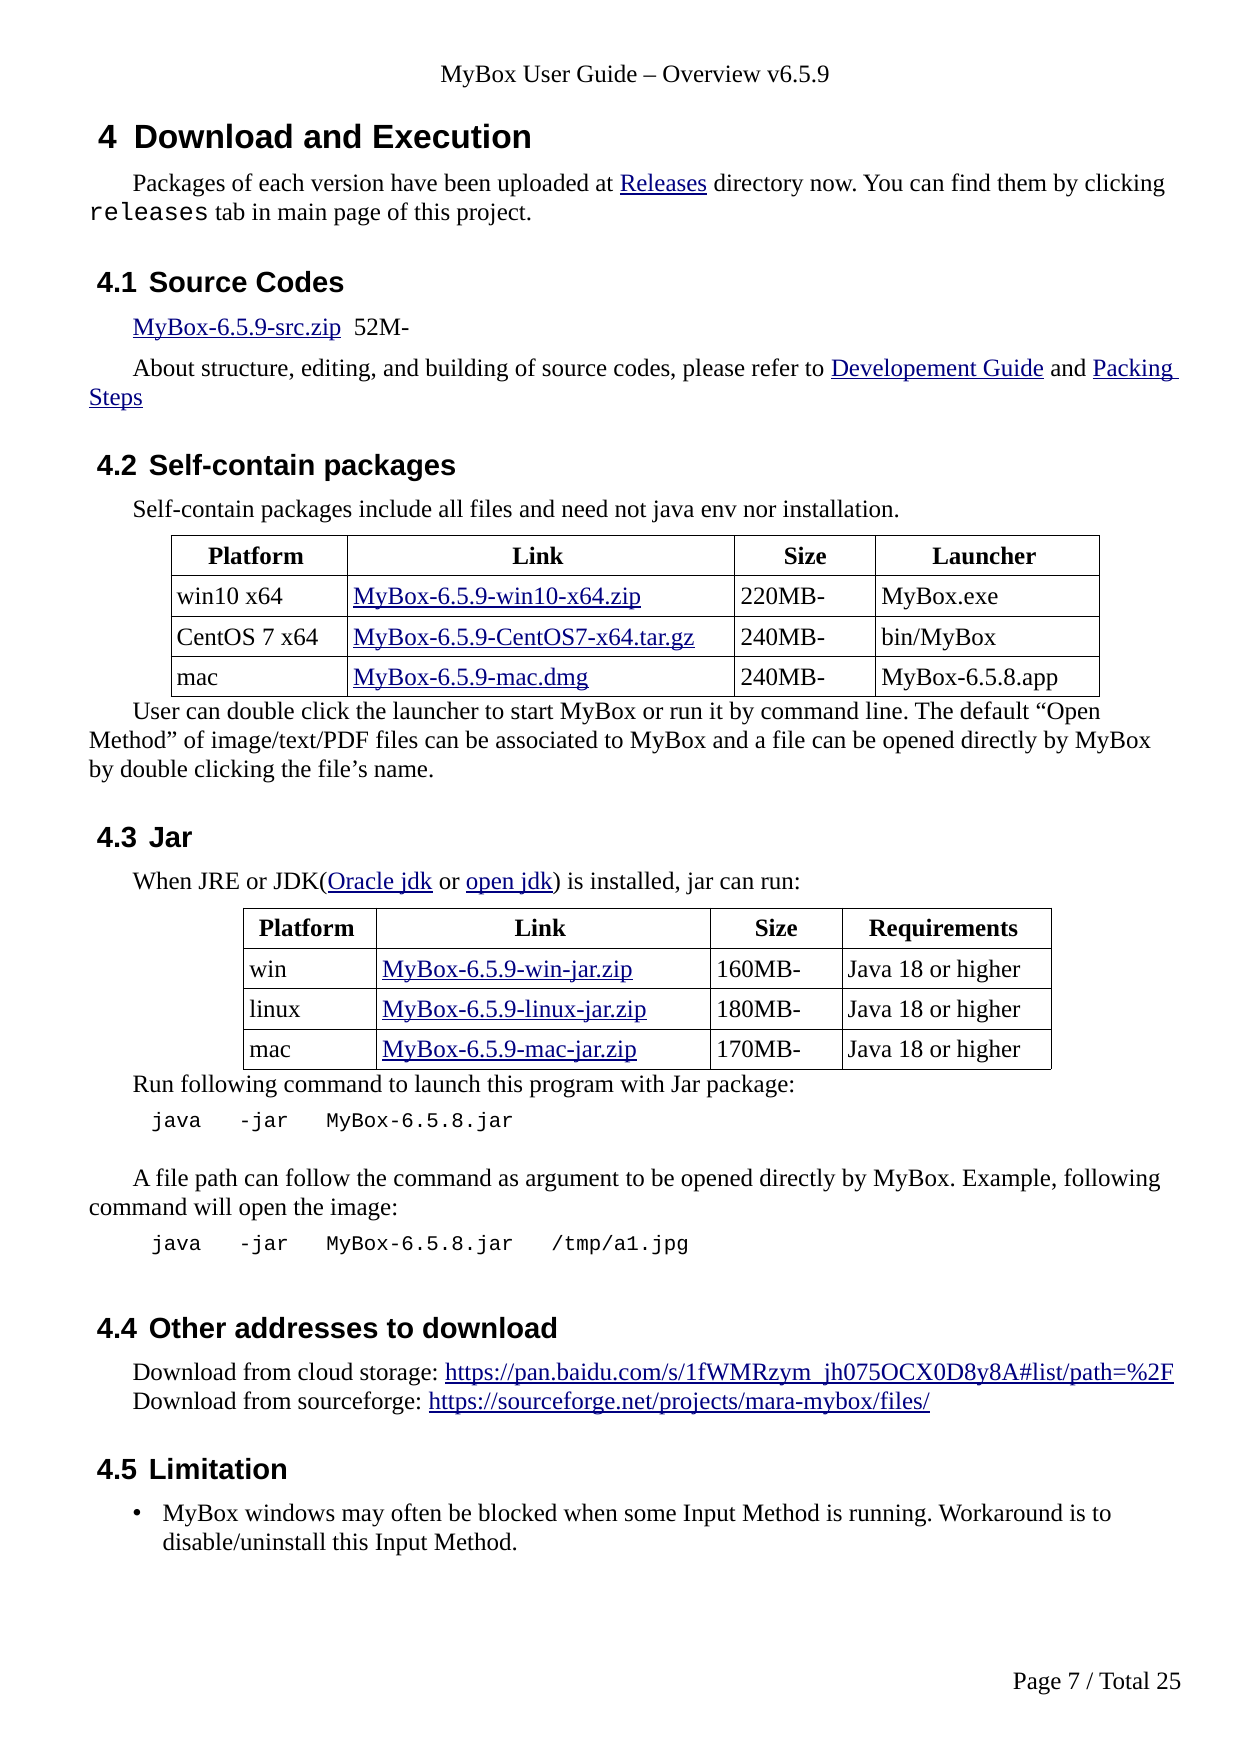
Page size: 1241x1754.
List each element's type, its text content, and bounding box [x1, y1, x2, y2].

subtitle Other addresses to download [88, 1311, 1181, 1345]
subtitle Limitation [88, 1452, 1181, 1486]
list MyBox windows may often be blocked when some Input Method is running. Workaround is to disable/uninstall this Input Method. [133, 1498, 1181, 1556]
table_header Link [348, 536, 734, 575]
table_header Launcher [876, 536, 1099, 575]
table_cell 220MB- [735, 576, 875, 616]
text MyBox-6.5.9-src.zip 52M- [88, 312, 1181, 340]
text Self-contain packages include all files and need not java env nor installation. [88, 494, 1181, 523]
table_header Requirements [843, 909, 1051, 948]
subtitle Source Codes [88, 266, 1181, 299]
table_cell 240MB- [735, 657, 875, 696]
table_header Size [735, 536, 875, 575]
table_cell MyBox-6.5.9-win10-x64.zip [348, 576, 734, 616]
table_header Size [711, 909, 842, 948]
table_cell 180MB- [711, 989, 842, 1028]
subtitle Jar [88, 820, 1181, 854]
table_cell Java 18 or higher [843, 949, 1051, 988]
text Download from cloud storage: https://pan.baidu.com/s/1fWMRzym_jh075OCX0D8y8A#list/path=%2F Download from sourceforge: https://sourceforge.net/projects/mara-mybox/files/ [88, 1357, 1181, 1415]
table_cell 170MB- [711, 1030, 842, 1069]
text java -jar MyBox-6.5.8.jar [88, 1110, 1181, 1134]
text A file path can follow the command as argument to be opened directly by MyBox. Example, following command will open the image: [88, 1163, 1181, 1221]
subtitle Self-contain packages [88, 448, 1181, 481]
subtitle Download and Execution [88, 117, 1181, 156]
table_cell MyBox.exe [876, 576, 1099, 616]
text User can double click the launcher to start MyBox or run it by command line. The default “Open Method” of image/text/PDF files can be associated to MyBox and a file can be opened directly by MyBox by double clicking the file’s name. [88, 696, 1181, 783]
text When JRE or JDK(Oracle jdk or open jdk) is installed, jar can run: [88, 866, 1181, 895]
table_cell Java 18 or higher [843, 989, 1051, 1028]
table_cell MyBox-6.5.9-mac-jar.zip [377, 1030, 710, 1069]
text Run following command to launch this program with Jar package: [88, 1069, 1181, 1098]
table_cell MyBox-6.5.9-mac.dmg [348, 657, 734, 696]
table_cell bin/MyBox [876, 617, 1099, 656]
table_cell win10 x64 [172, 576, 347, 616]
table_header Platform [172, 536, 347, 575]
table_cell MyBox-6.5.9-linux-jar.zip [377, 989, 710, 1028]
table_cell Java 18 or higher [843, 1030, 1051, 1069]
table_cell mac [172, 657, 347, 696]
table_cell MyBox-6.5.8.app [876, 657, 1099, 696]
table_cell CentOS 7 x64 [172, 617, 347, 656]
table_header Platform [244, 909, 376, 948]
table_cell MyBox-6.5.9-CentOS7-x64.tar.gz [348, 617, 734, 656]
text java -jar MyBox-6.5.8.jar /tmp/a1.jpg [88, 1233, 1181, 1257]
table_cell mac [244, 1030, 376, 1069]
table_cell MyBox-6.5.9-win-jar.zip [377, 949, 710, 988]
table_cell linux [244, 989, 376, 1028]
table_cell win [244, 949, 376, 988]
text About structure, editing, and building of source codes, please refer to Developement Guide and Packing Steps [88, 353, 1181, 410]
table_cell 240MB- [735, 617, 875, 656]
text Packages of each version have been uploaded at Releases directory now. You can find them by clicking releases tab in main page of this project. [88, 168, 1181, 228]
table_header Link [377, 909, 710, 948]
table_cell 160MB- [711, 949, 842, 988]
